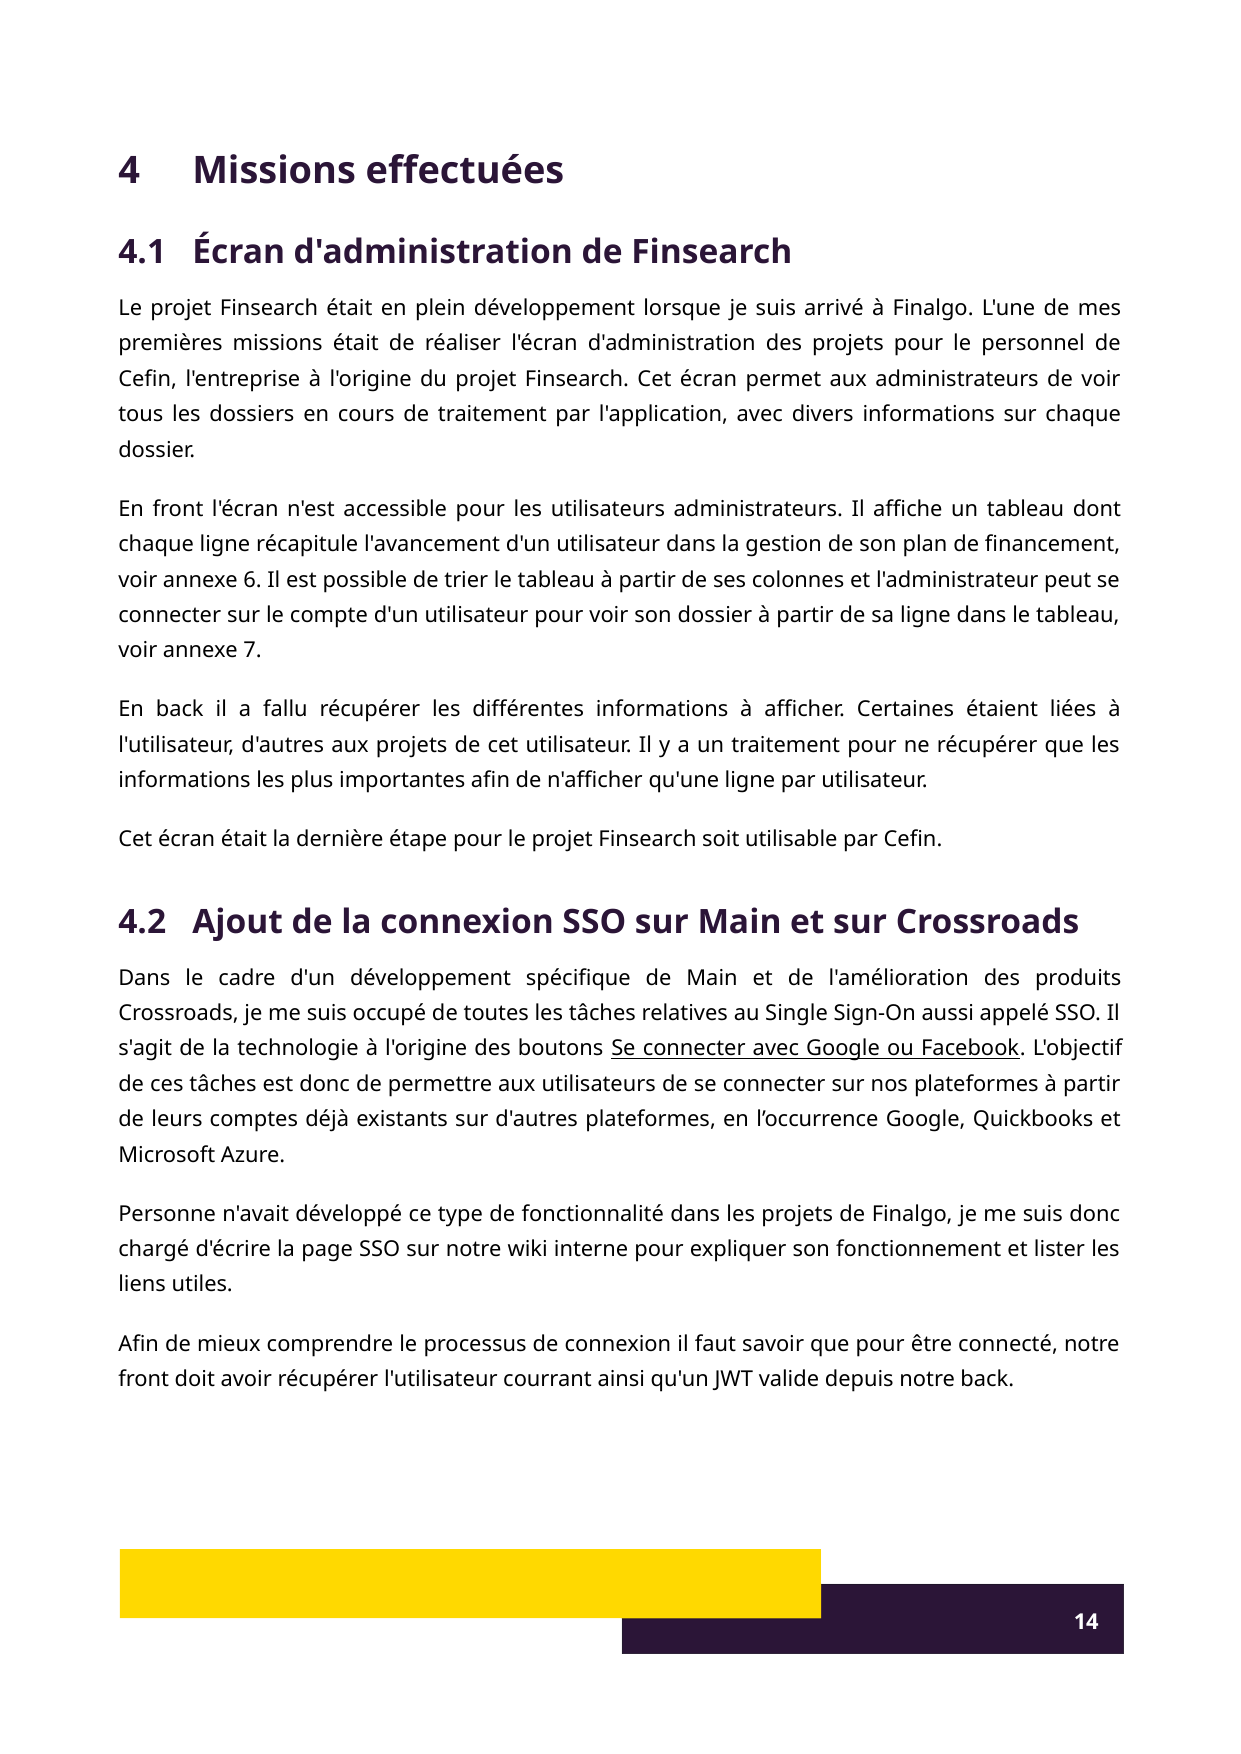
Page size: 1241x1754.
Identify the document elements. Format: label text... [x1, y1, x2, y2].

text En front l'écran n'est accessible pour les utilisateurs administrateurs. Il affiche un tableau dont chaque ligne récapitule l'avancement d'un utilisateur dans la gestion de son plan de financement, voir annexe 6. Il est possible de trier le tableau à partir de ses colonnes et l'administrateur peut se connecter sur le compte d'un utilisateur pour voir son dossier à partir de sa ligne dans le tableau, voir annexe 7. [118, 487, 1122, 664]
text Afin de mieux comprendre le processus de connexion il faut savoir que pour être connecté, notre front doit avoir récupérer l'utilisateur courrant ainsi qu'un JWT valide depuis notre back. [118, 1322, 1122, 1393]
text Cet écran était la dernière étape pour le projet Finsearch soit utilisable par Cefin. [118, 818, 1122, 853]
text En back il a fallu récupérer les différentes informations à afficher. Certaines étaient liées à l'utilisateur, d'autres aux projets de cet utilisateur. Il y a un traitement pour ne récupérer que les informations les plus importantes afin de n'afficher qu'une ligne par utilisateur. [118, 688, 1122, 794]
subtitle 4 Missions effectuées [118, 143, 1122, 195]
picture [119, 1549, 1124, 1654]
subtitle 4.2 Ajout de la connexion SSO sur Main et sur Crossroads [118, 898, 1122, 943]
text Dans le cadre d'un développement spécifique de Main et de l'amélioration des produits Crossroads, je me suis occupé de toutes les tâches relatives au Single Sign-On aussi appelé SSO. Il s'agit de la technologie à l'origine des boutons Se connecter avec Google ou Facebook. L'objectif de ces tâches est donc de permettre aux utilisateurs de se connecter sur nos plateformes à partir de leurs comptes déjà existants sur d'autres plateformes, en l’occurrence Google, Quickbooks et Microsoft Azure. [118, 956, 1122, 1168]
text Le projet Finsearch était en plein développement lorsque je suis arrivé à Finalgo. L'une de mes premières missions était de réaliser l'écran d'administration des projets pour le personnel de Cefin, l'entreprise à l'origine du projet Finsearch. Cet écran permet aux administrateurs de voir tous les dossiers en cours de traitement par l'application, avec divers informations sur chaque dossier. [118, 286, 1122, 463]
text Personne n'avait développé ce type de fonctionnalité dans les projets de Finalgo, je me suis donc chargé d'écrire la page SSO sur notre wiki interne pour expliquer son fonctionnement et lister les liens utiles. [118, 1192, 1122, 1298]
subtitle 4.1 Écran d'administration de Finsearch [118, 228, 1122, 274]
